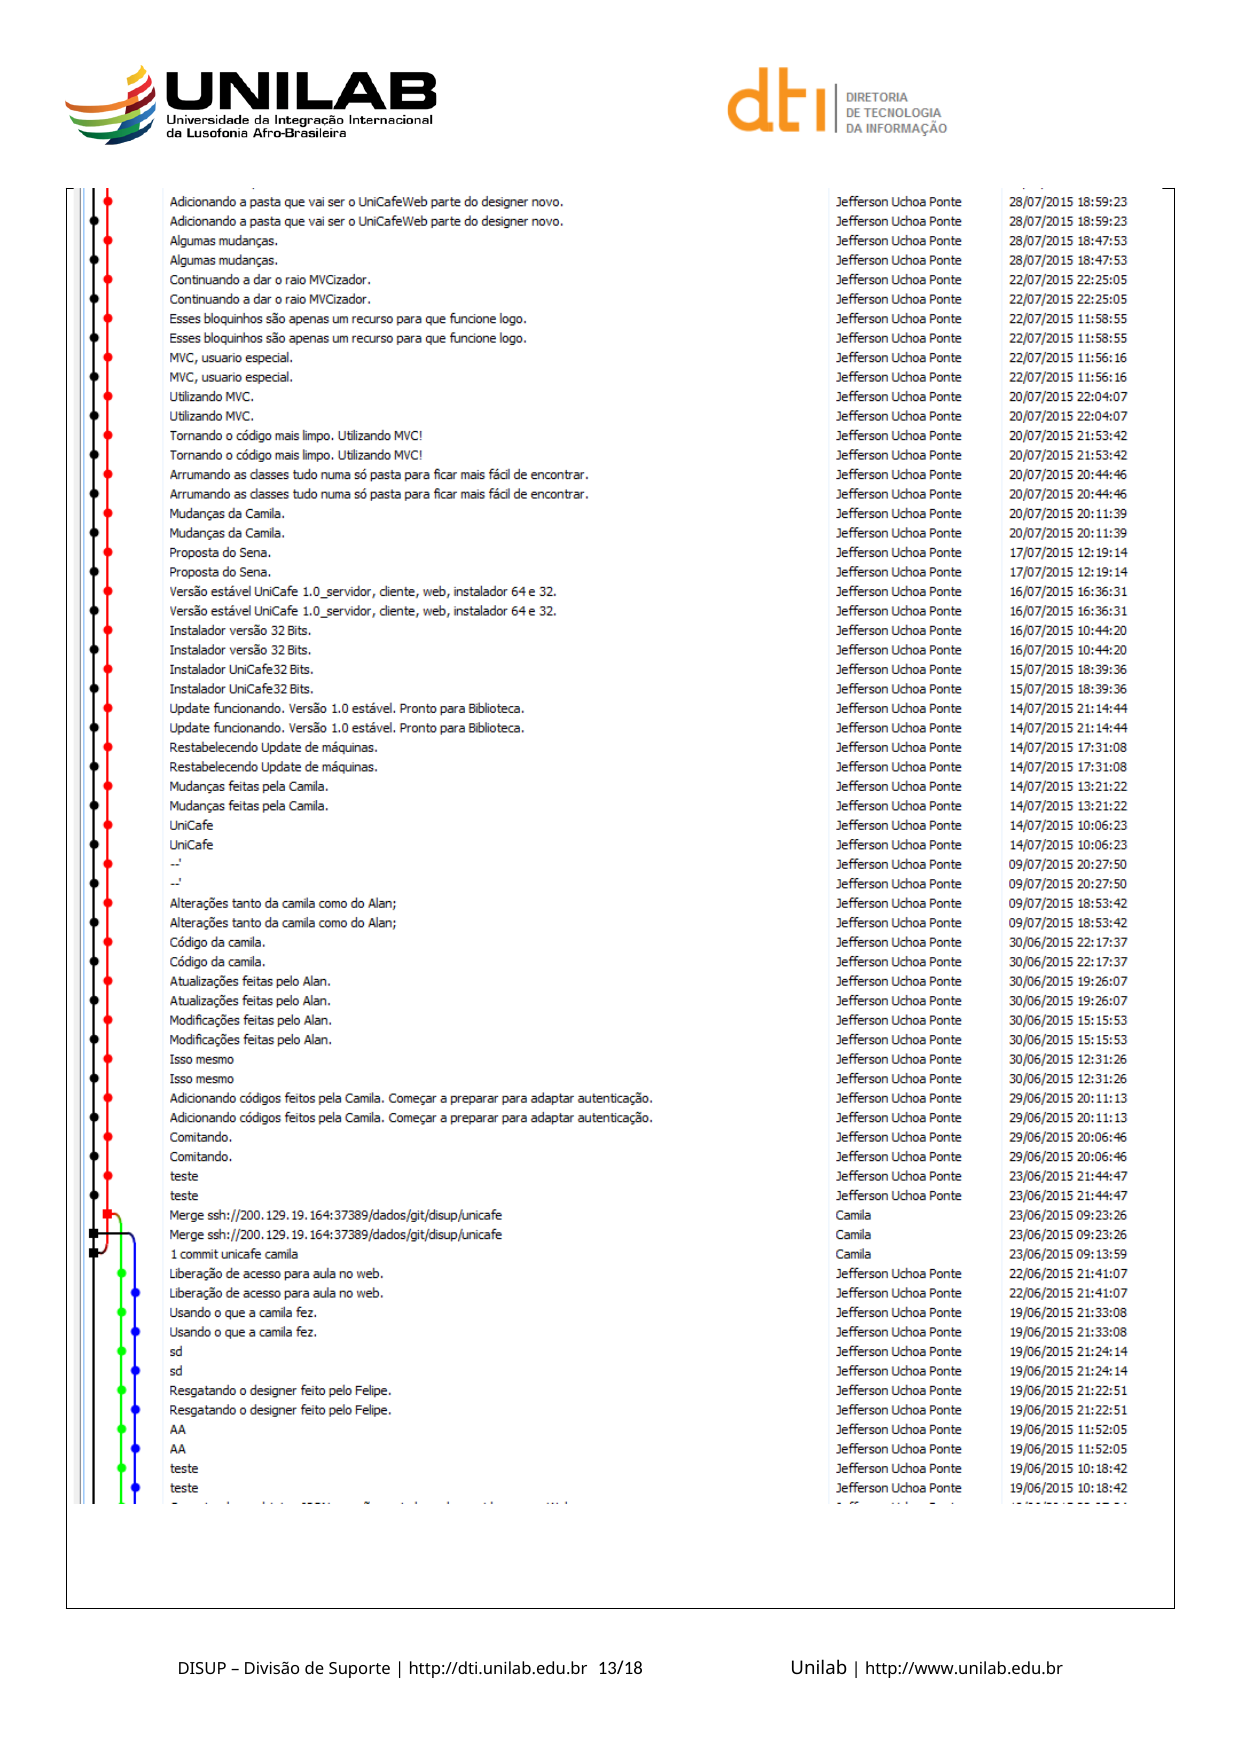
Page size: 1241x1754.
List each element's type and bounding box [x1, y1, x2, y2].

table_cell [67, 189, 1174, 1608]
picture [73, 188, 1163, 1504]
picture [727, 56, 955, 145]
